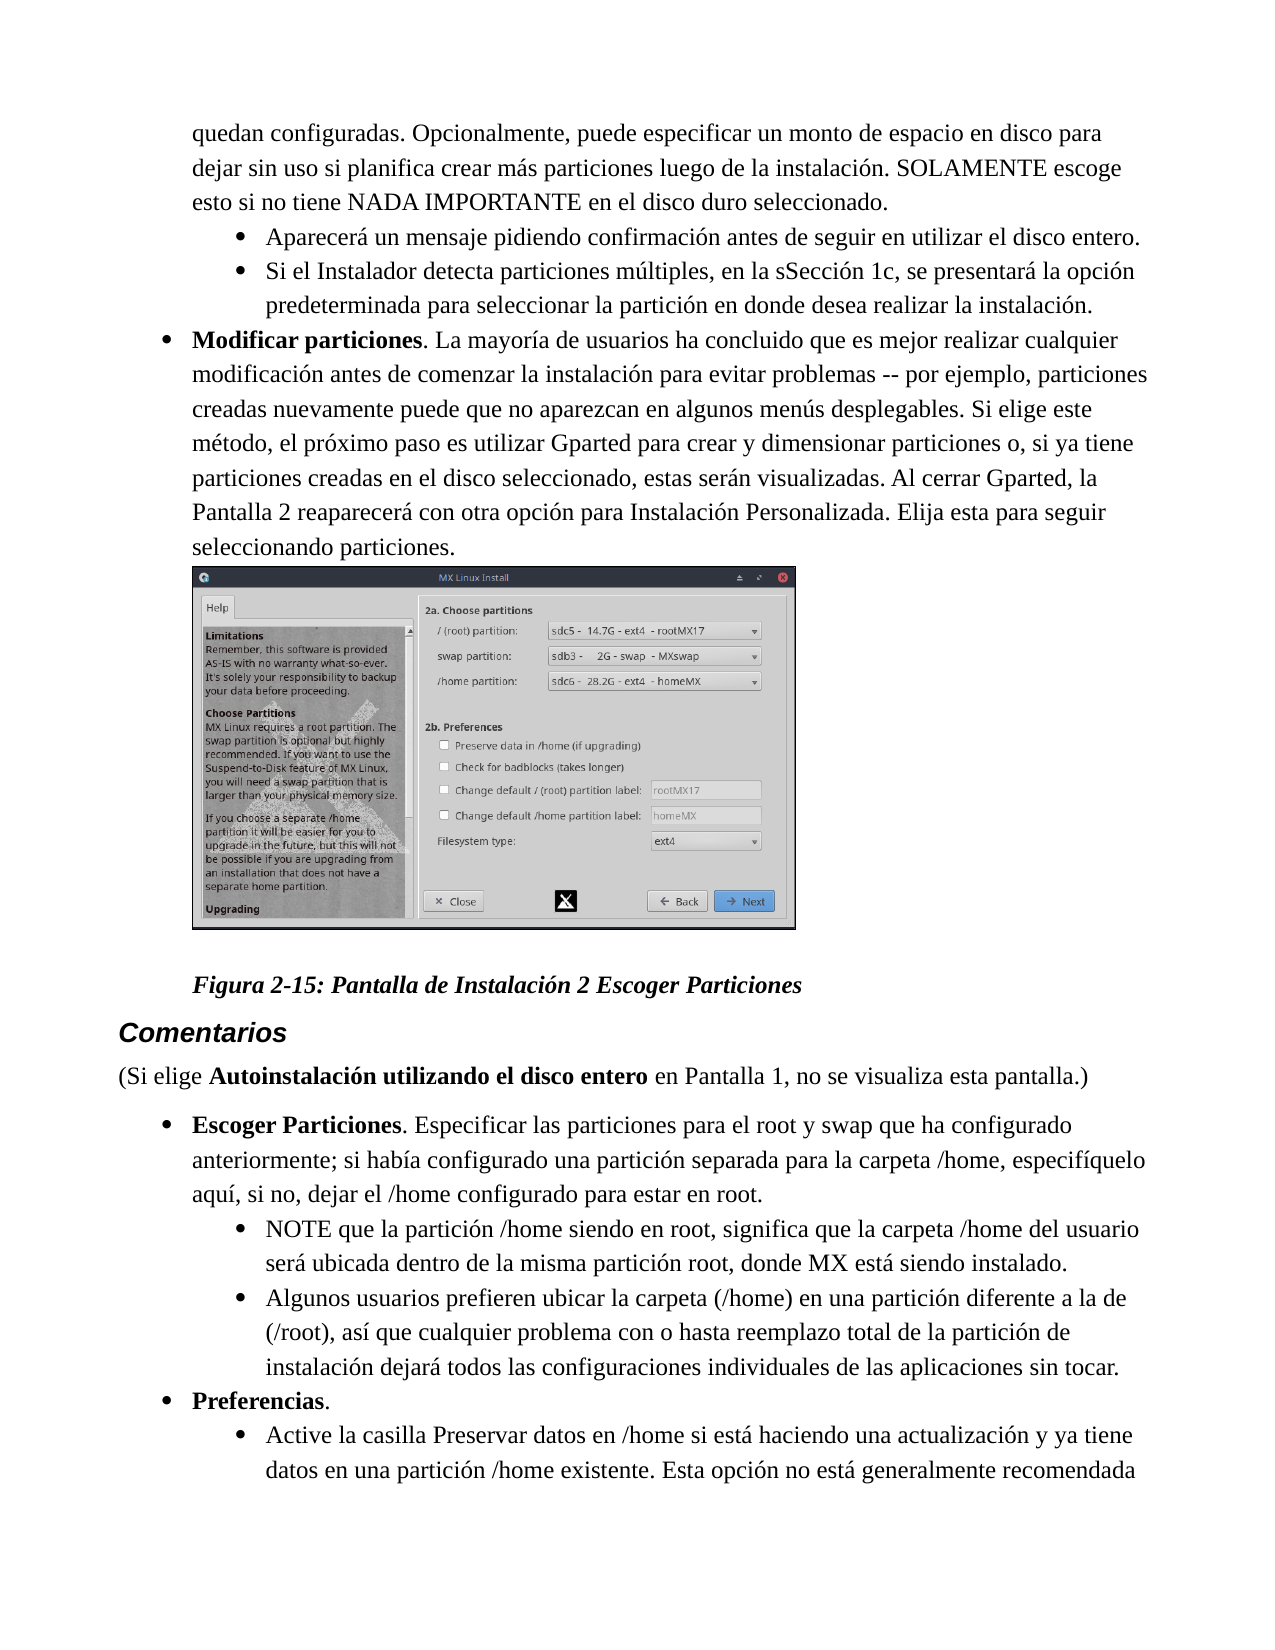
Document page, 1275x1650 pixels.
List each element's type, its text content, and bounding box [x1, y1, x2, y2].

text (Si elige Autoinstalación utilizando el disco entero en Pantalla 1, no se visualiza esta pantalla.) [118, 1061, 1157, 1090]
picture [193, 567, 795, 929]
subtitle Comentarios [118, 1017, 1157, 1049]
list Active la casilla Preservar datos en /home si está haciendo una actualización y ya tiene datos en una partición /home existente. Esta opción no está generalmente recomendada [236, 1421, 1157, 1484]
list Si el Instalador detecta particiones múltiples, en la sSección 1c, se presentará la opción predeterminada para seleccionar la partición en donde desea realizar la instalación. [236, 256, 1157, 319]
list Algunos usuarios prefieren ubicar la carpeta (/home) en una partición diferente a la de (/root), así que cualquier problema con o hasta reemplazo total de la partición de instalación dejará todos las configuraciones individuales de las aplicaciones sin tocar. [236, 1283, 1157, 1380]
text Figura 2-15: Pantalla de Instalación 2 Escoger Particiones [118, 970, 1157, 998]
list Modificar particiones. La mayoría de usuarios ha concluido que es mejor realizar cualquier modificación antes de comenzar la instalación para evitar problemas -- por ejemplo, particiones creadas nuevamente puede que no aparezcan en algunos menús desplegables. Si elige este método, el próximo paso es utilizar Gparted para crear y dimensionar particiones o, si ya tiene particiones creadas en el disco seleccionado, estas serán visualizadas. Al cerrar Gparted, la Pantalla 2 reaparecerá con otra opción para Instalación Personalizada. Elija esta para seguir seleccionando particiones. [162, 325, 1157, 561]
list Preferencias. [162, 1386, 1157, 1415]
list Escoger Particiones. Especificar las particiones para el root y swap que ha configurado anteriormente; si había configurado una partición separada para la carpeta /home, especifíquelo aquí, si no, dejar el /home configurado para estar en root. [162, 1110, 1157, 1208]
list Aparecerá un mensaje pidiendo confirmación antes de seguir en utilizar el disco entero. [236, 222, 1157, 250]
list quedan configuradas. Opcionalmente, puede especificar un monto de espacio en disco para dejar sin uso si planifica crear más particiones luego de la instalación. SOLAMENTE escoge esto si no tiene NADA IMPORTANTE en el disco duro seleccionado. [162, 118, 1157, 216]
list NOTE que la partición /home siendo en root, significa que la carpeta /home del usuario será ubicada dentro de la misma partición root, donde MX está siendo instalado. [236, 1214, 1157, 1277]
